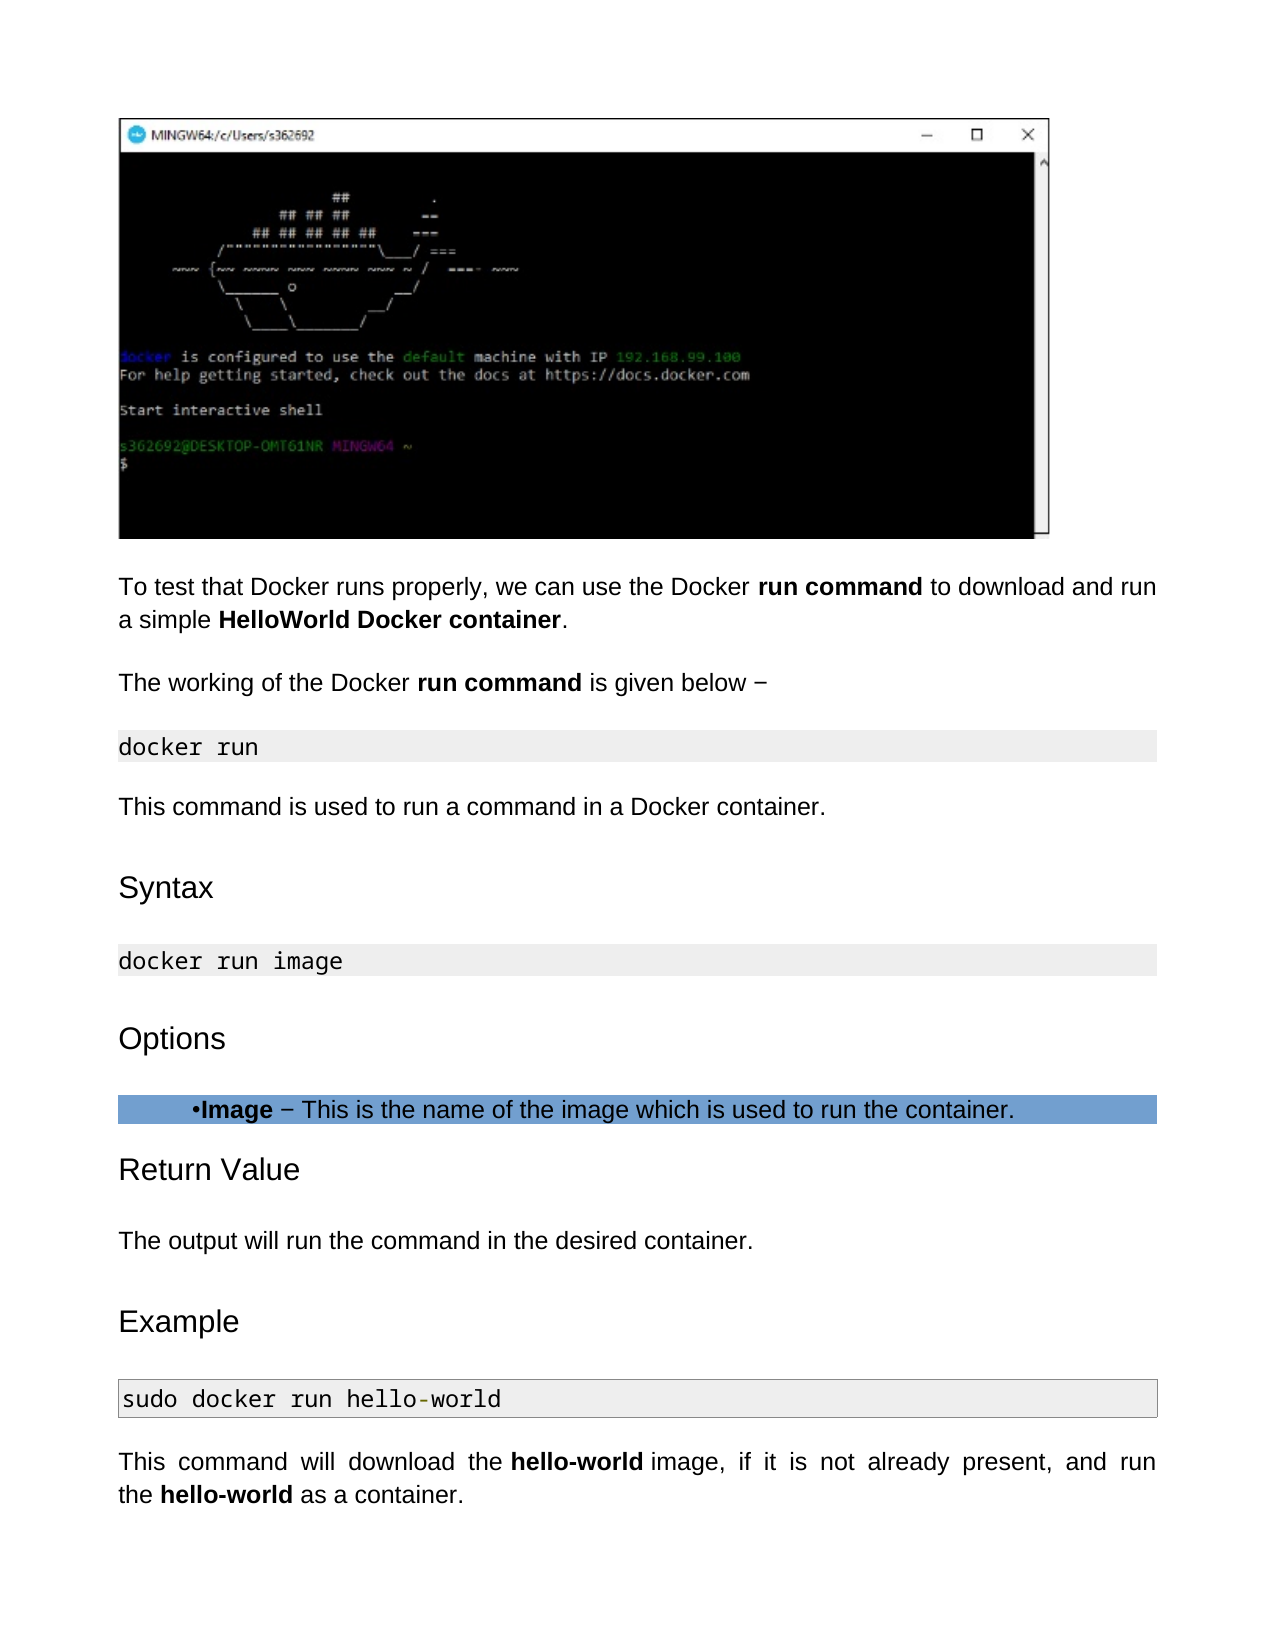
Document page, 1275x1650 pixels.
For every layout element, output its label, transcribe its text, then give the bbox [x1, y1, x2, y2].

list Image − This is the name of the image which is used to run the container. [118, 1095, 1157, 1124]
text docker run image [118, 944, 1157, 976]
text docker run [118, 730, 1157, 762]
text This command is used to run a command in a Docker container. [118, 792, 1157, 820]
subtitle Example [118, 1303, 1157, 1339]
subtitle Options [118, 1020, 1157, 1056]
picture [118, 118, 1050, 539]
subtitle Return Value [118, 1151, 1157, 1187]
text The output will run the command in the desired container. [118, 1226, 1157, 1255]
text The working of the Docker run command is given below − [118, 668, 1157, 696]
subtitle Syntax [118, 869, 1157, 905]
text sudo docker run hello-world [119, 1380, 1157, 1417]
text To test that Docker runs properly, we can use the Docker run command to download and run a simple HelloWorld Docker container. [118, 572, 1157, 634]
text This command will download the hello-world image, if it is not already present, and run the hello-world as a container. [118, 1447, 1157, 1508]
